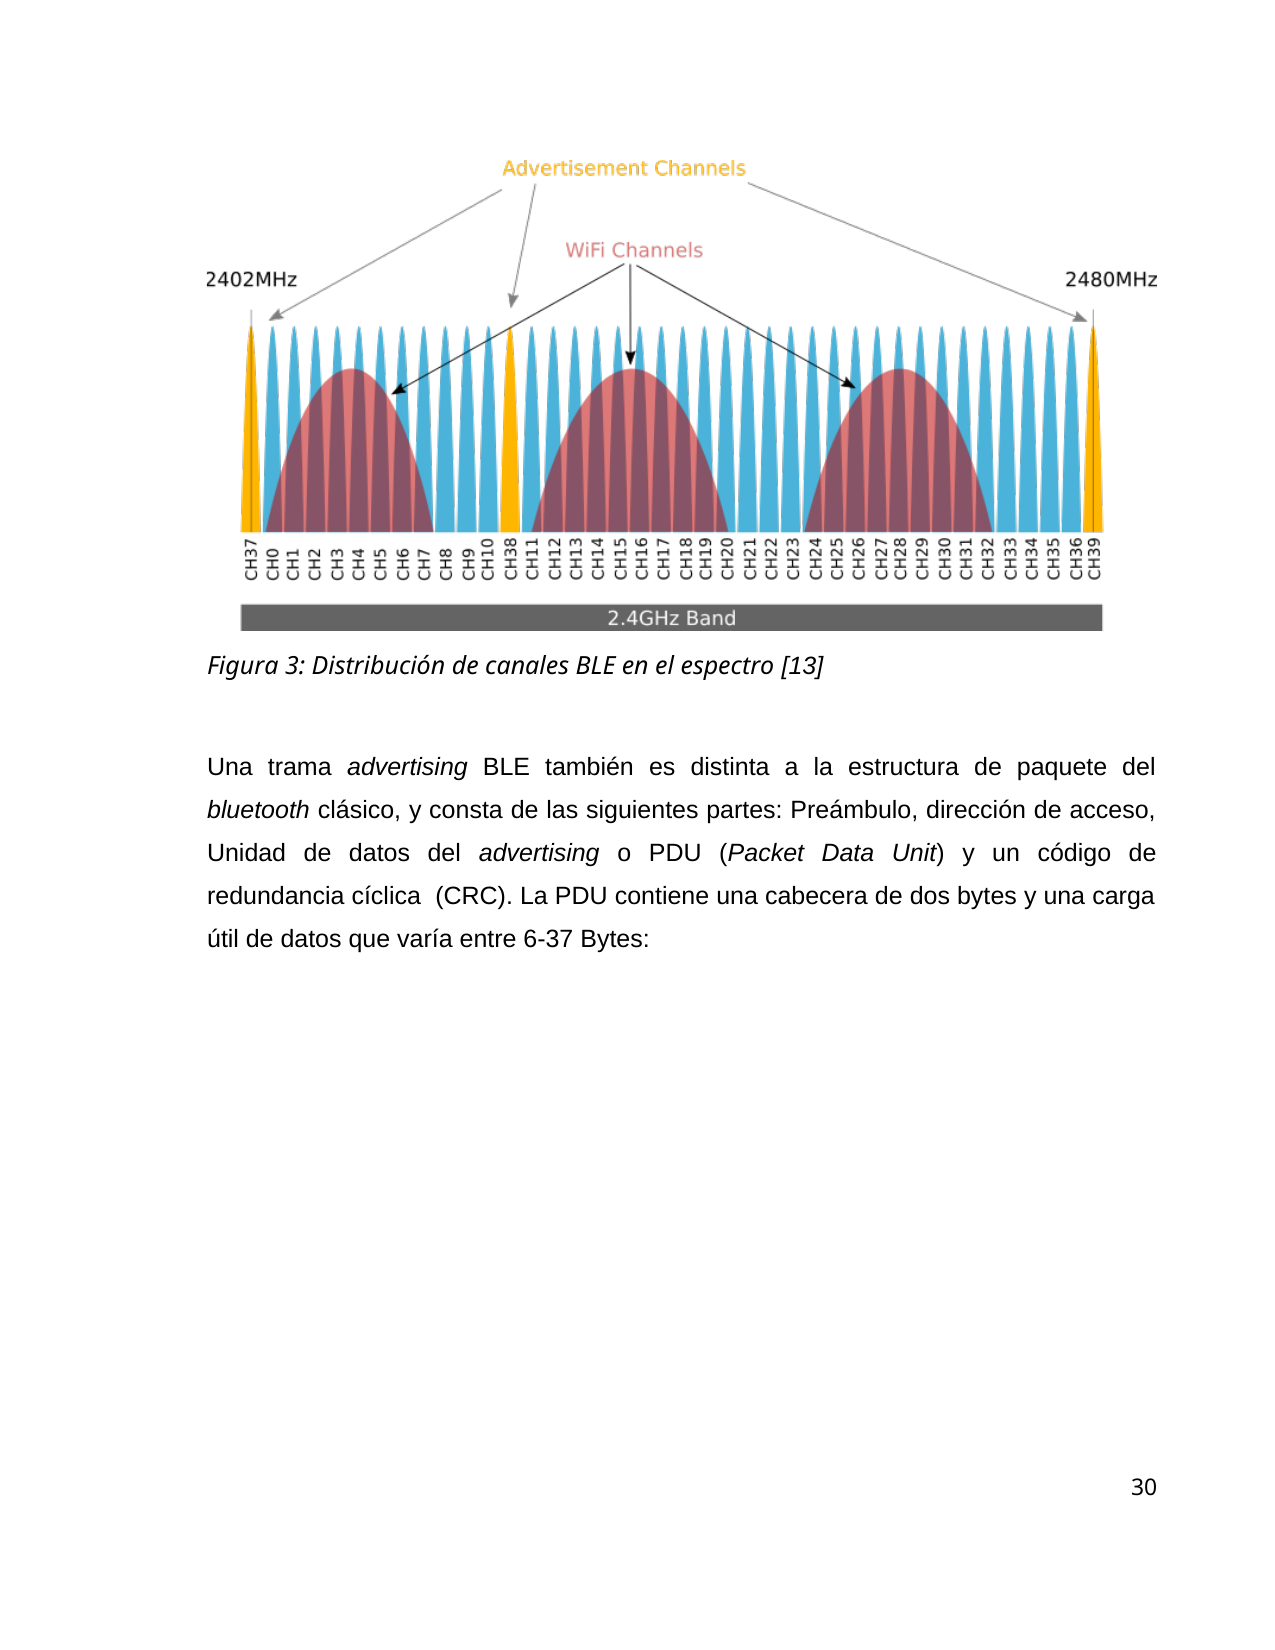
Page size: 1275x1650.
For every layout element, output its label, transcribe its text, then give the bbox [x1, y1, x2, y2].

picture [206, 160, 1157, 631]
text Una trama advertising BLE también es distinta a la estructura de paquete del bluetooth clásico, y consta de las siguientes partes: Preámbulo, dirección de acceso, Unidad de datos del advertising o PDU (Packet Data Unit) y un código de redundancia cíclica (CRC). La PDU contiene una cabecera de dos bytes y una carga útil de datos que varía entre 6-37 Bytes: [207, 752, 1157, 953]
text Figura 3: Distribución de canales BLE en el espectro [13] [207, 631, 1157, 682]
